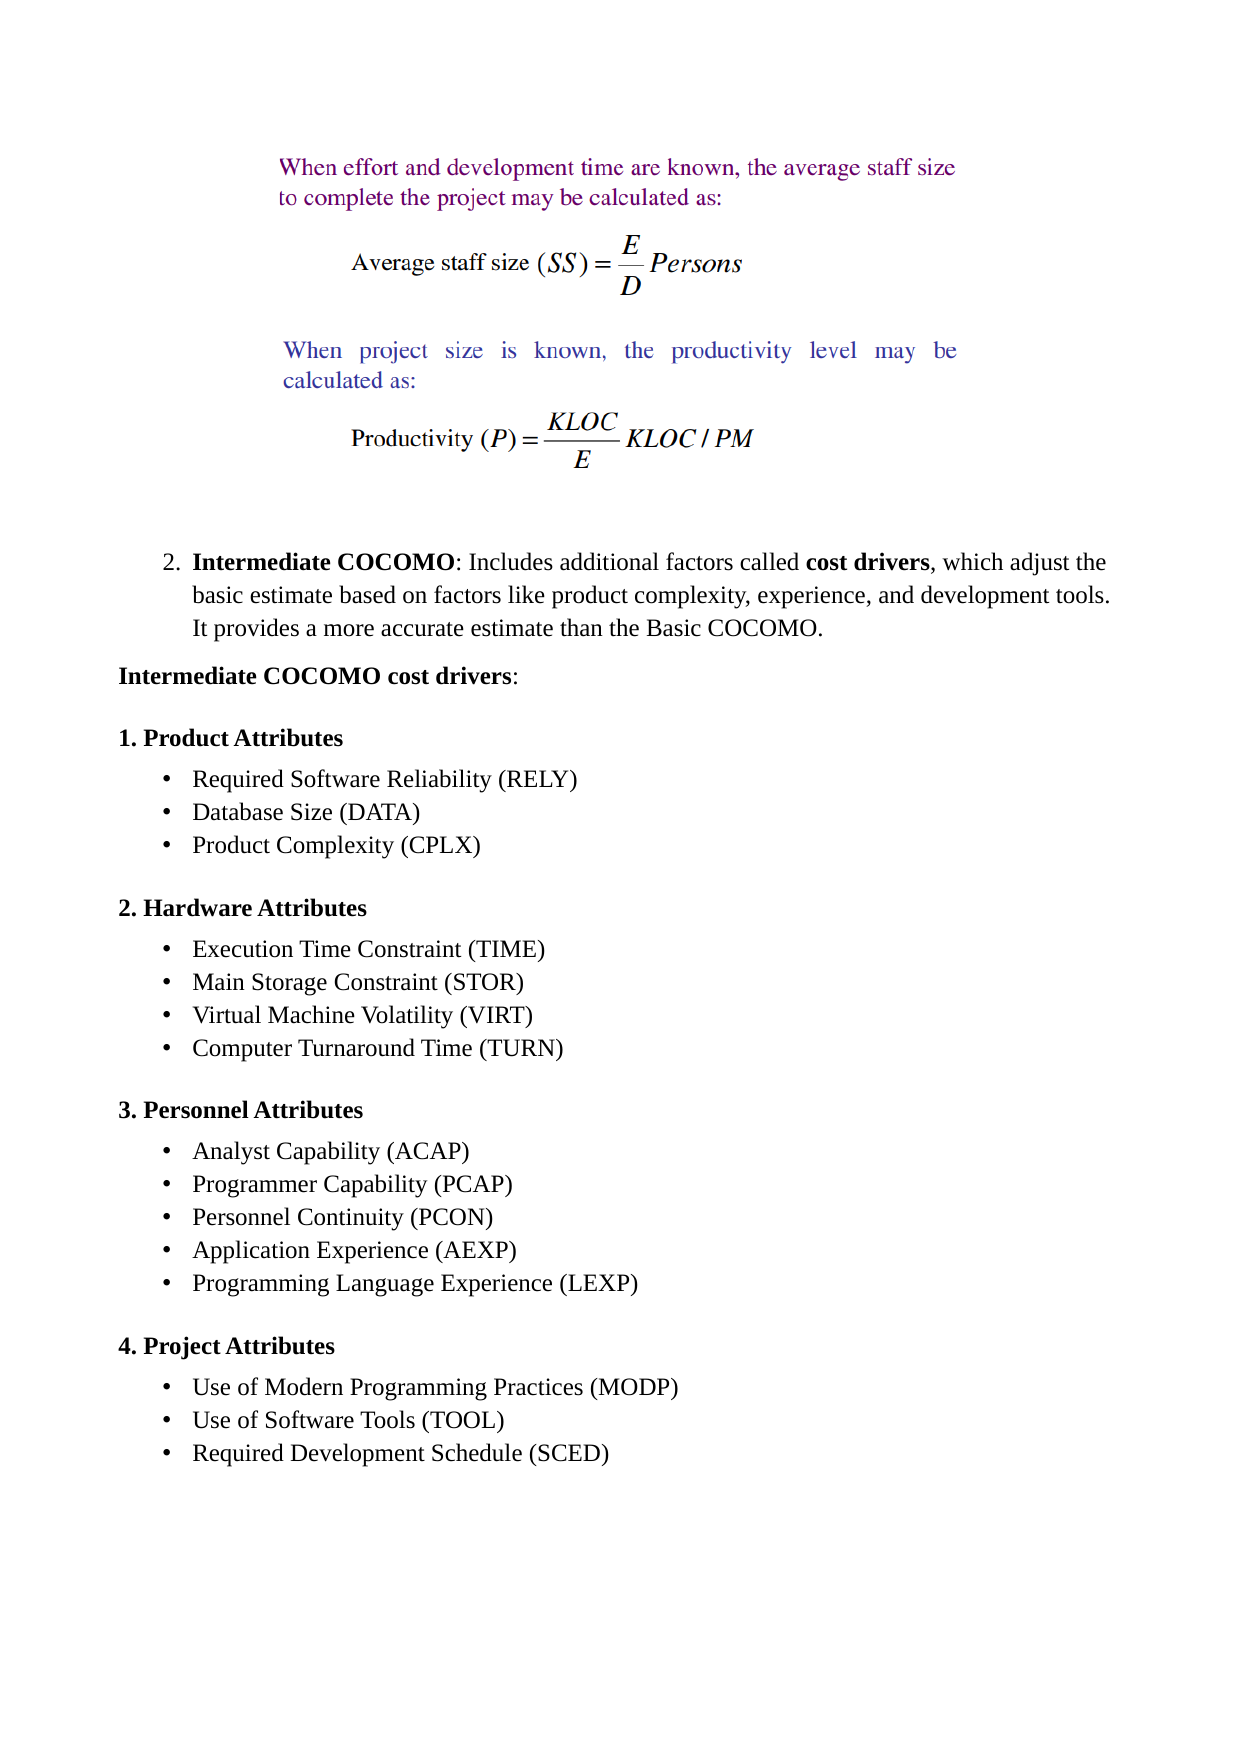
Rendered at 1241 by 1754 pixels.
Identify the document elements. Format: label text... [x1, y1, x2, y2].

subtitle 3. Personnel Attributes [118, 1095, 1122, 1124]
list Product Complexity (CPLX) [162, 831, 1122, 859]
subtitle 4. Project Attributes [118, 1331, 1122, 1359]
picture [279, 151, 961, 478]
list Database Size (DATA) [162, 797, 1122, 826]
list Computer Turnaround Time (TURN) [162, 1033, 1122, 1062]
list Required Software Reliability (RELY) [162, 764, 1122, 793]
list Programmer Capability (PCAP) [162, 1169, 1122, 1198]
list Intermediate COCOMO: Includes additional factors called cost drivers, which adjust the basic estimate based on factors like product complexity, experience, and development tools. It provides a more accurate estimate than the Basic COCOMO. [162, 547, 1122, 642]
list Programming Language Experience (LEXP) [162, 1268, 1122, 1297]
list Analyst Capability (ACAP) [162, 1136, 1122, 1165]
list Personnel Continuity (PCON) [162, 1202, 1122, 1231]
subtitle 1. Product Attributes [118, 723, 1122, 752]
subtitle 2. Hardware Attributes [118, 893, 1122, 921]
list Use of Software Tools (TOOL) [162, 1405, 1122, 1434]
list Use of Modern Programming Practices (MODP) [162, 1372, 1122, 1401]
list Application Experience (AEXP) [162, 1236, 1122, 1264]
list Execution Time Constraint (TIME) [162, 934, 1122, 963]
list Required Development Schedule (SCED) [162, 1438, 1122, 1467]
list Virtual Machine Volatility (VIRT) [162, 1000, 1122, 1029]
list Main Storage Constraint (STOR) [162, 967, 1122, 996]
text Intermediate COCOMO cost drivers: [118, 661, 1122, 690]
